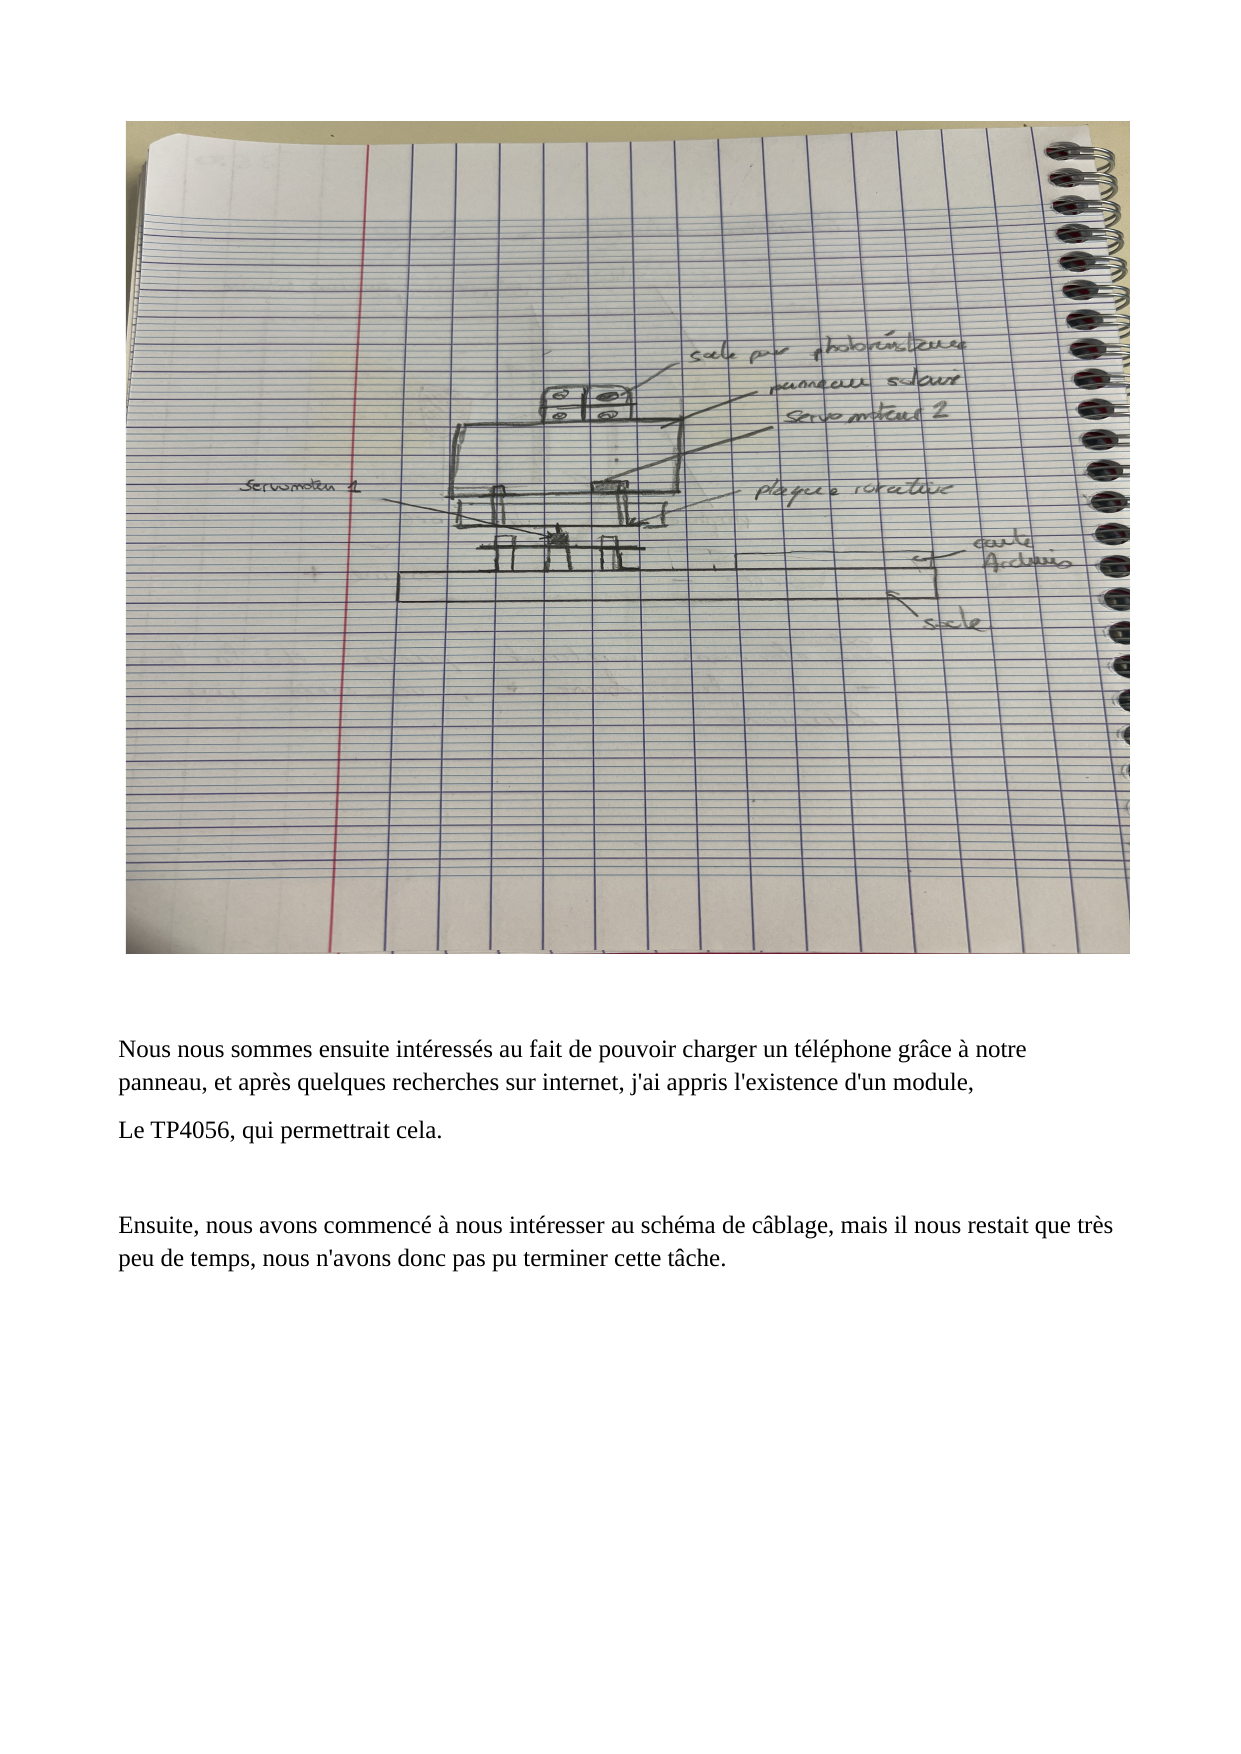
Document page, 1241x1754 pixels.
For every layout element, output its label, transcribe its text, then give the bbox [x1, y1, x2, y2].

text Nous nous sommes ensuite intéressés au fait de pouvoir charger un téléphone grâce à notre panneau, et après quelques recherches sur internet, j'ai appris l'existence d'un module, [118, 1034, 1122, 1096]
text Le TP4056, qui permettrait cela. [118, 1115, 1122, 1143]
text Ensuite, nous avons commencé à nous intéresser au schéma de câblage, mais il nous restait que très peu de temps, nous n'avons donc pas pu terminer cette tâche. [118, 1210, 1122, 1272]
picture [125, 121, 1130, 954]
